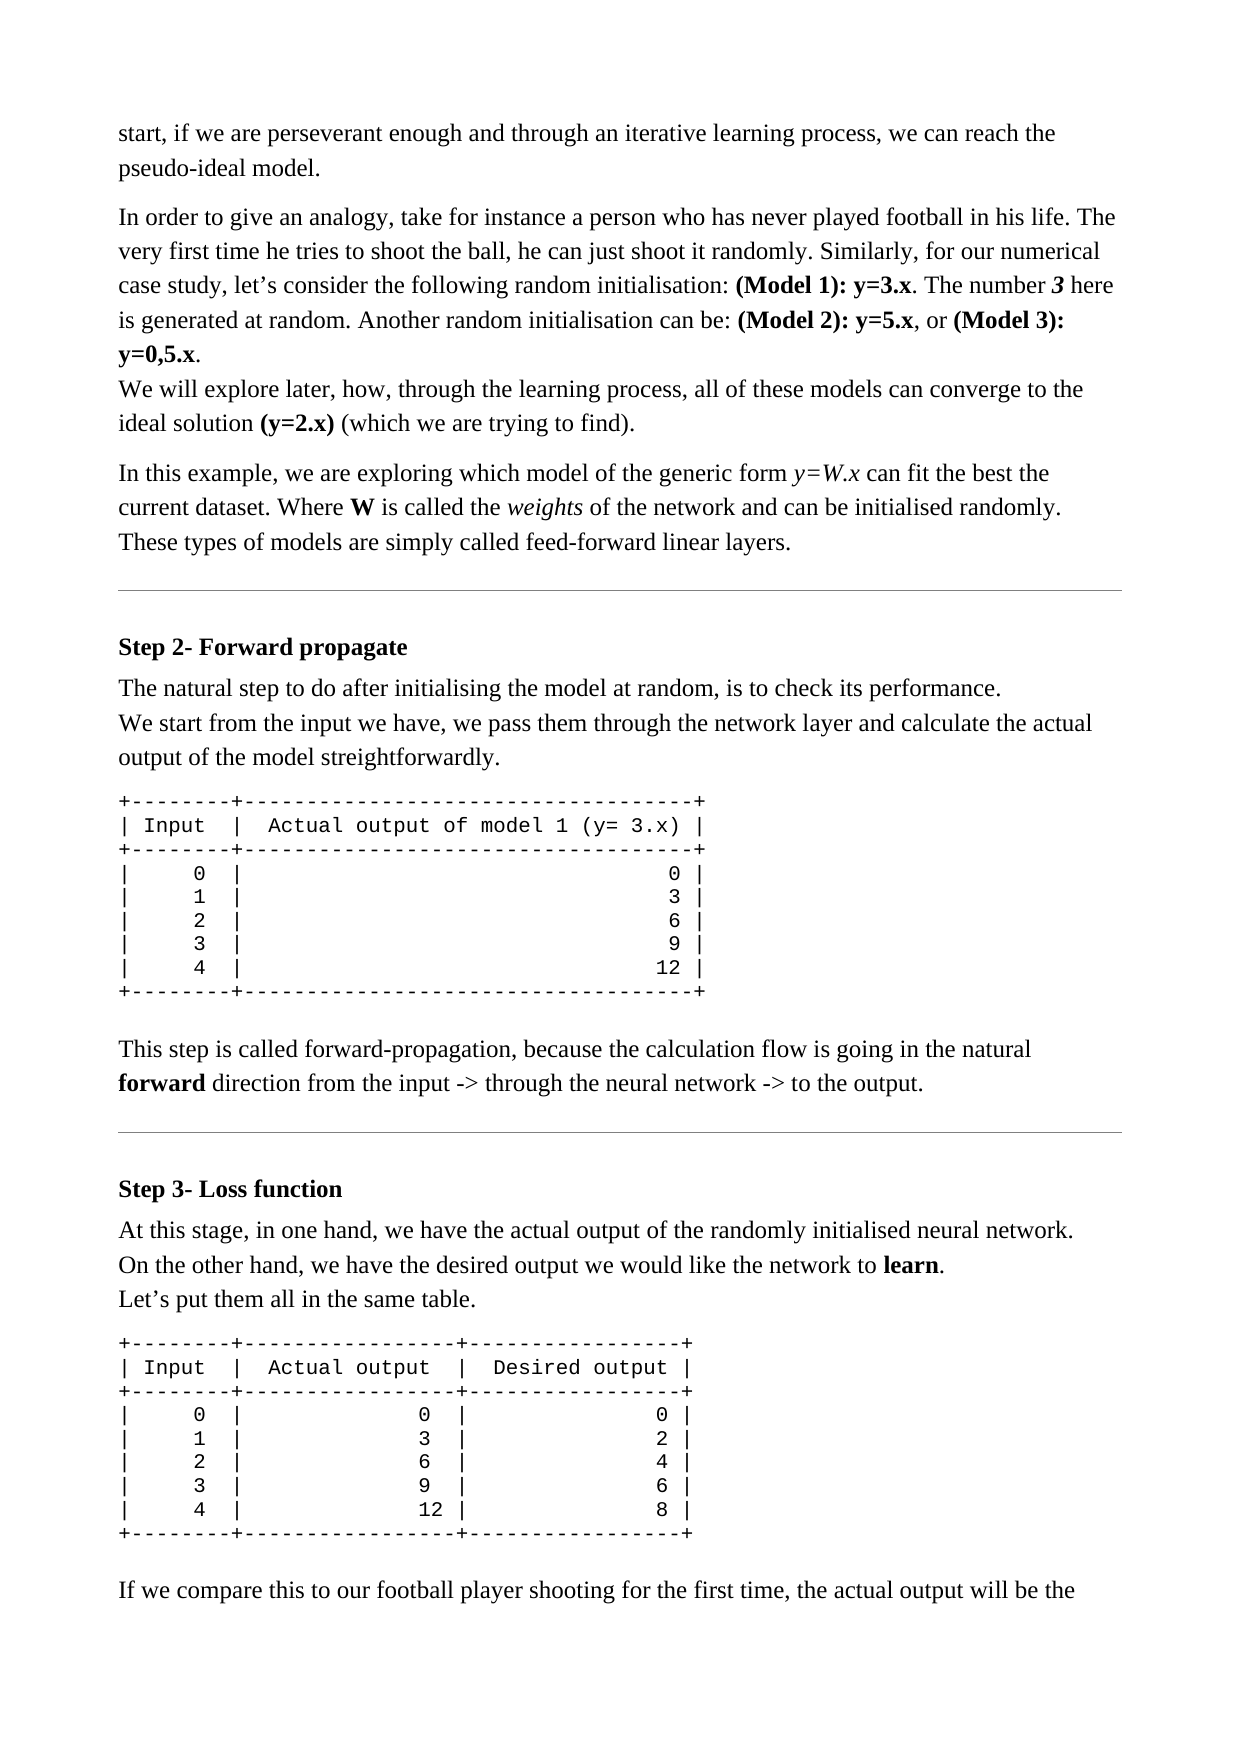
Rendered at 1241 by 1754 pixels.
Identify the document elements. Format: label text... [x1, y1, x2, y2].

text +--------+------------------------------------+ [118, 839, 1122, 862]
text | 1 | 3 | 2 | [118, 1428, 1122, 1452]
text | 0 | 0 | [118, 862, 1122, 886]
text start, if we are perseverant enough and through an iterative learning process, we can reach the pseudo-ideal model. [118, 118, 1122, 181]
text +--------+-----------------+-----------------+ [118, 1333, 1122, 1357]
text | 3 | 9 | [118, 933, 1122, 957]
text +--------+------------------------------------+ [118, 981, 1122, 1004]
text If we compare this to our football player shooting for the first time, the actual output will be the [118, 1576, 1122, 1604]
text +--------+-----------------+-----------------+ [118, 1381, 1122, 1404]
text | 3 | 9 | 6 | [118, 1475, 1122, 1499]
text | 0 | 0 | 0 | [118, 1404, 1122, 1428]
subtitle Step 2- Forward propagate [118, 632, 1122, 661]
text | 2 | 6 | 4 | [118, 1452, 1122, 1475]
text In order to give an analogy, take for instance a person who has never played football in his life. The very first time he tries to shoot the ball, he can just shoot it randomly. Similarly, for our numerical case study, let’s consider the following random initialisation: (Model 1): y=3.x. The number 3 here is generated at random. Another random initialisation can be: (Model 2): y=5.x, or (Model 3): y=0,5.x. We will explore later, how, through the learning process, all of these models can converge to the ideal solution (y=2.x) (which we are trying to find). [118, 202, 1122, 437]
text | 4 | 12 | [118, 957, 1122, 981]
text This step is called forward-propagation, because the calculation flow is going in the natural forward direction from the input -> through the neural network -> to the output. [118, 1034, 1122, 1097]
text In this example, we are exploring which model of the generic form y=W.x can fit the best the current dataset. Where W is called the weights of the network and can be initialised randomly. These types of models are simply called feed-forward linear layers. [118, 458, 1122, 555]
text | 1 | 3 | [118, 886, 1122, 910]
text +--------+------------------------------------+ [118, 792, 1122, 815]
text | Input | Actual output of model 1 (y= 3.x) | [118, 815, 1122, 839]
text At this stage, in one hand, we have the actual output of the randomly initialised neural network. On the other hand, we have the desired output we would like the network to learn. Let’s put them all in the same table. [118, 1215, 1122, 1313]
text | 2 | 6 | [118, 910, 1122, 933]
subtitle Step 3- Loss function [118, 1174, 1122, 1203]
text +--------+-----------------+-----------------+ [118, 1522, 1122, 1546]
text | Input | Actual output | Desired output | [118, 1357, 1122, 1381]
text The natural step to do after initialising the model at random, is to check its performance. We start from the input we have, we pass them through the network layer and calculate the actual output of the model streightforwardly. [118, 673, 1122, 771]
text | 4 | 12 | 8 | [118, 1499, 1122, 1522]
